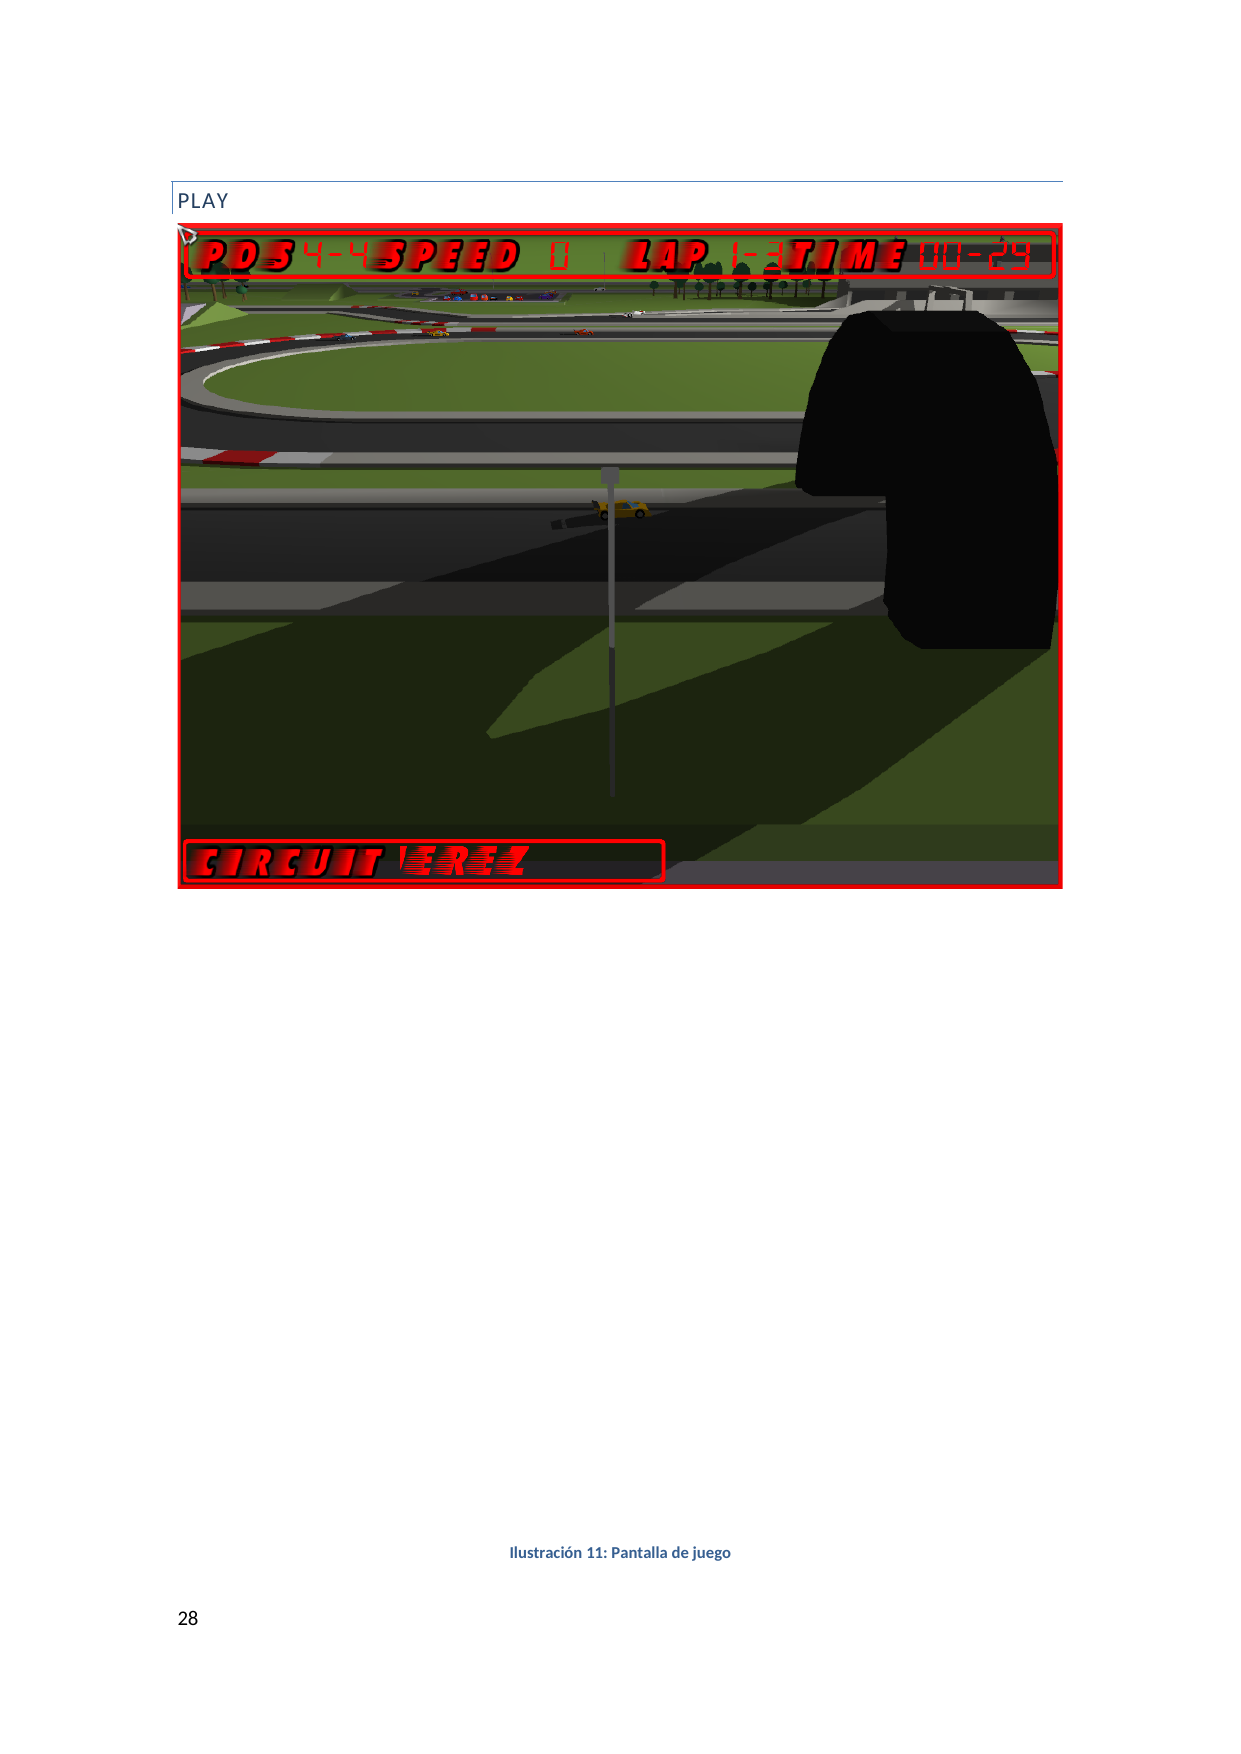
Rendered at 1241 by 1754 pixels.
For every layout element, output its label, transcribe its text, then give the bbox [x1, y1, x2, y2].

picture [177, 223, 1063, 889]
subtitle PLAY [173, 182, 1063, 214]
text Ilustración 11: Pantalla de juego [177, 1543, 1063, 1563]
